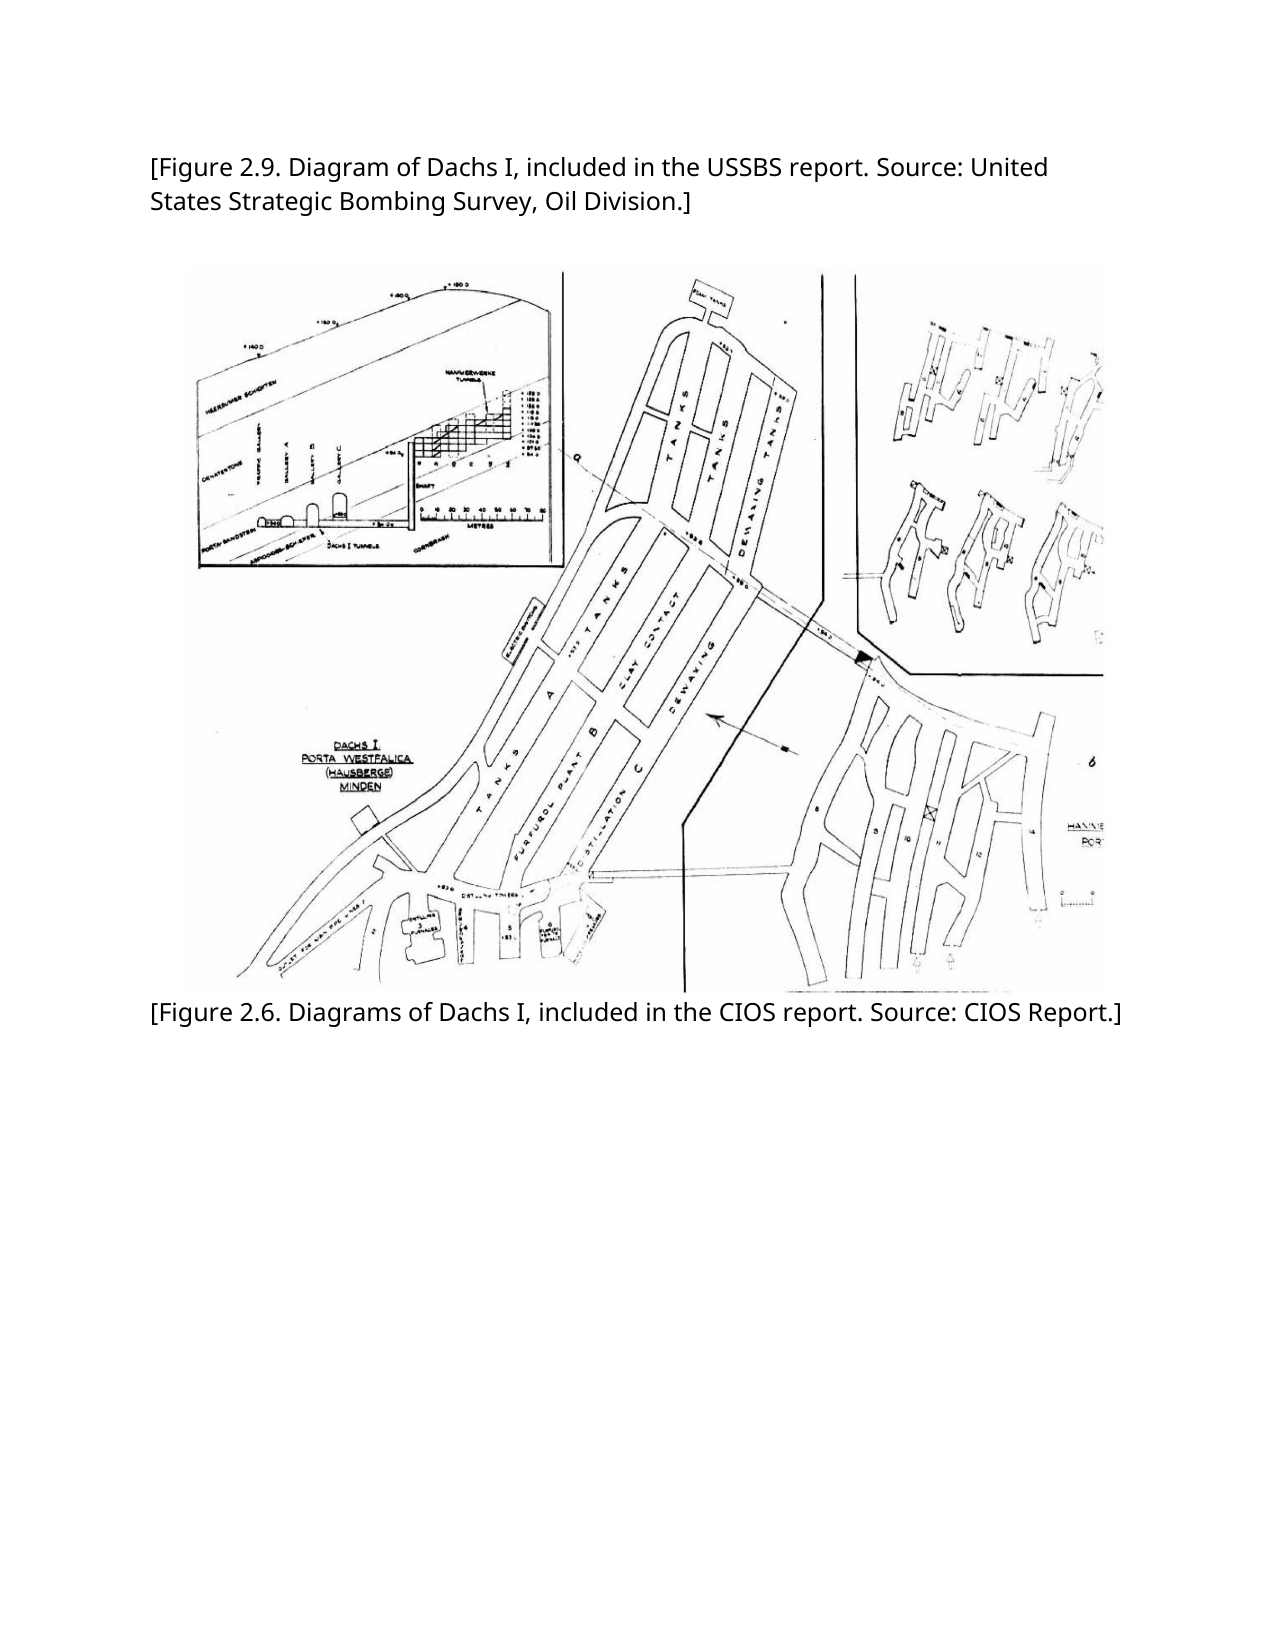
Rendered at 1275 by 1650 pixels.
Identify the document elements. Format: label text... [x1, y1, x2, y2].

text [Figure 2.6. Diagrams of Dachs I, included in the CIOS report. Source: CIOS Report.] [150, 995, 1125, 1029]
text [Figure 2.9. Diagram of Dachs I, included in the USSBS report. Source: United States Strategic Bombing Survey, Oil Division.] [150, 150, 1125, 218]
picture [150, 252, 1125, 995]
